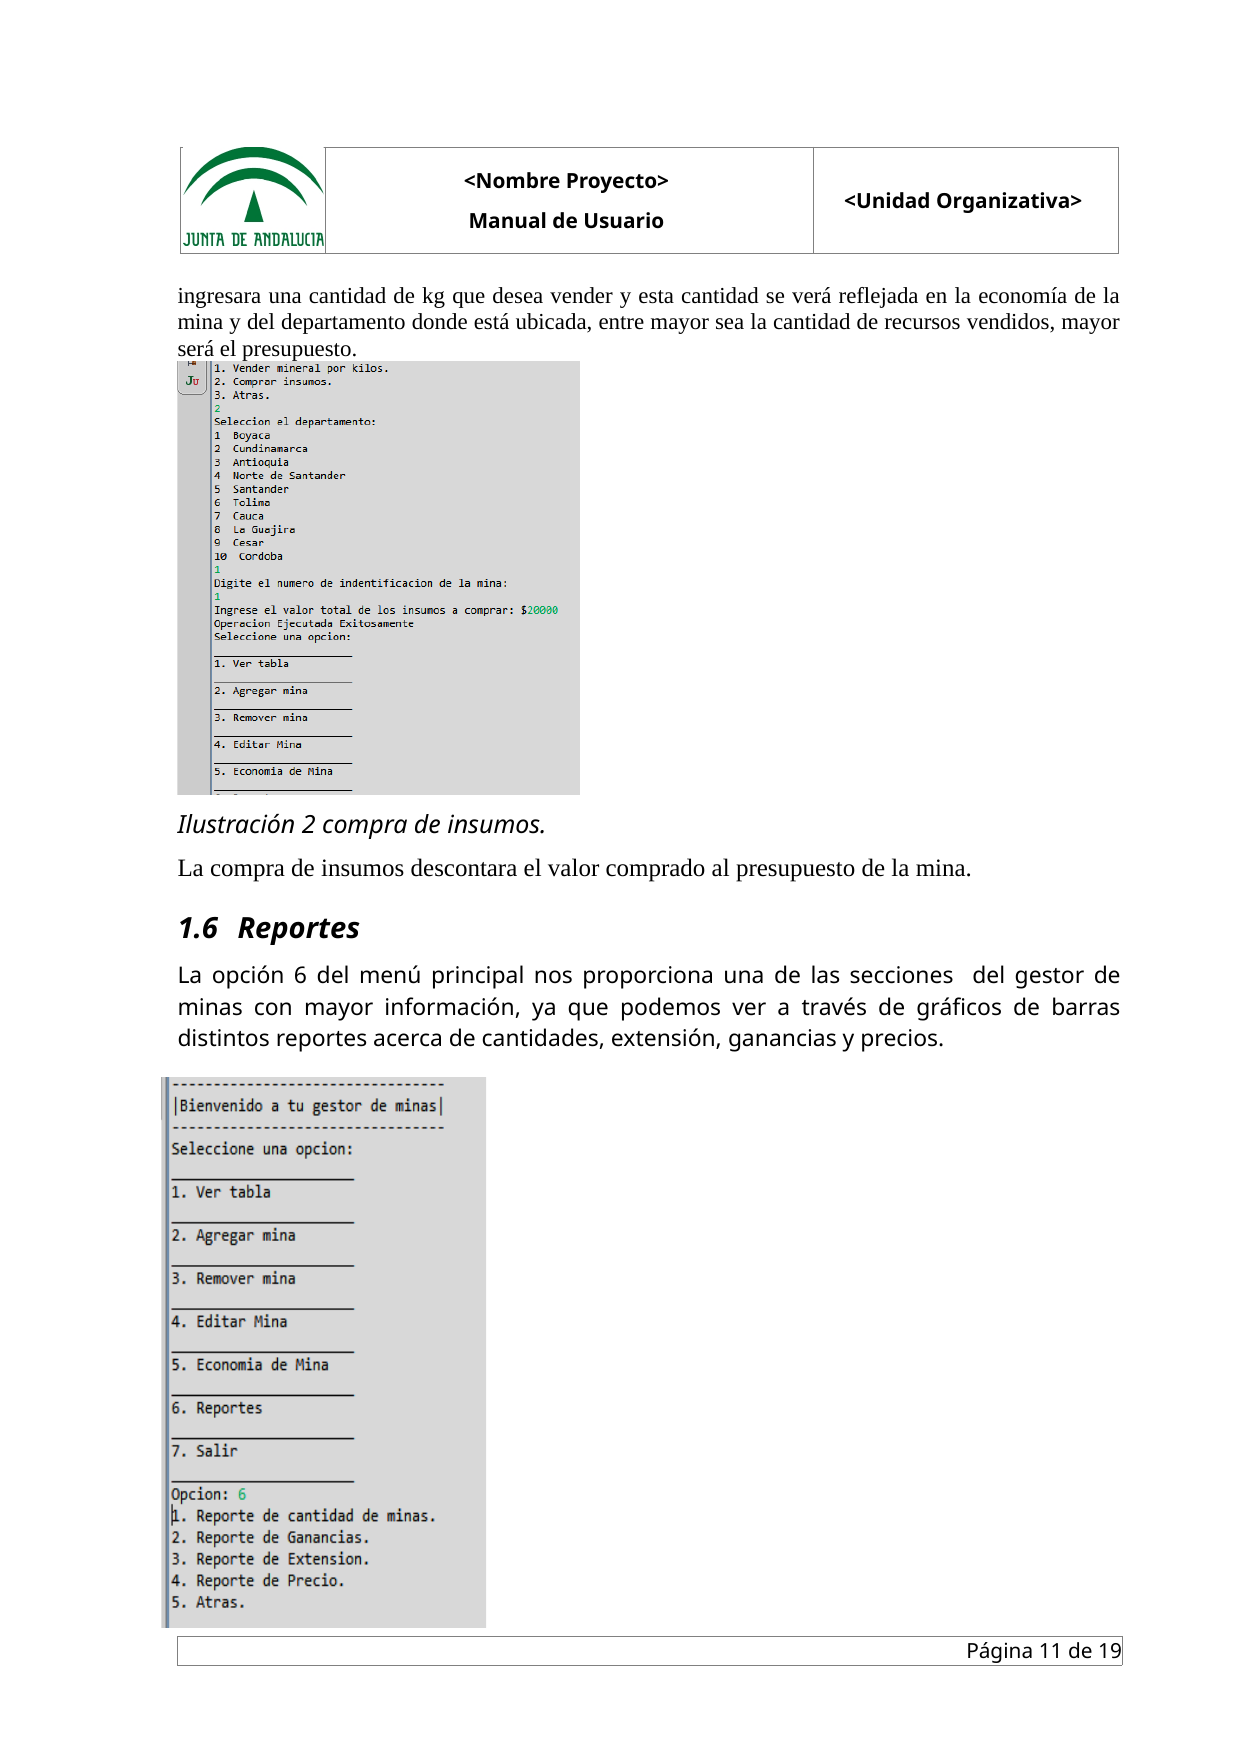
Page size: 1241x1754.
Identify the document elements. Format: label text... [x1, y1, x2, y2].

text ingresara una cantidad de kg que desea vender y esta cantidad se verá reflejada en la economía de la mina y del departamento donde está ubicada, entre mayor sea la cantidad de recursos vendidos, mayor será el presupuesto. [177, 282, 1122, 361]
text La compra de insumos descontara el valor comprado al presupuesto de la mina. [177, 853, 1122, 882]
text La opción 6 del menú principal nos proporciona una de las secciones del gestor de minas con mayor información, ya que podemos ver a través de gráficos de barras distintos reportes acerca de cantidades, extensión, ganancias y precios. [177, 959, 1122, 1053]
text Ilustración 2 compra de insumos. [177, 807, 1122, 841]
subtitle Reportes [177, 907, 1122, 947]
